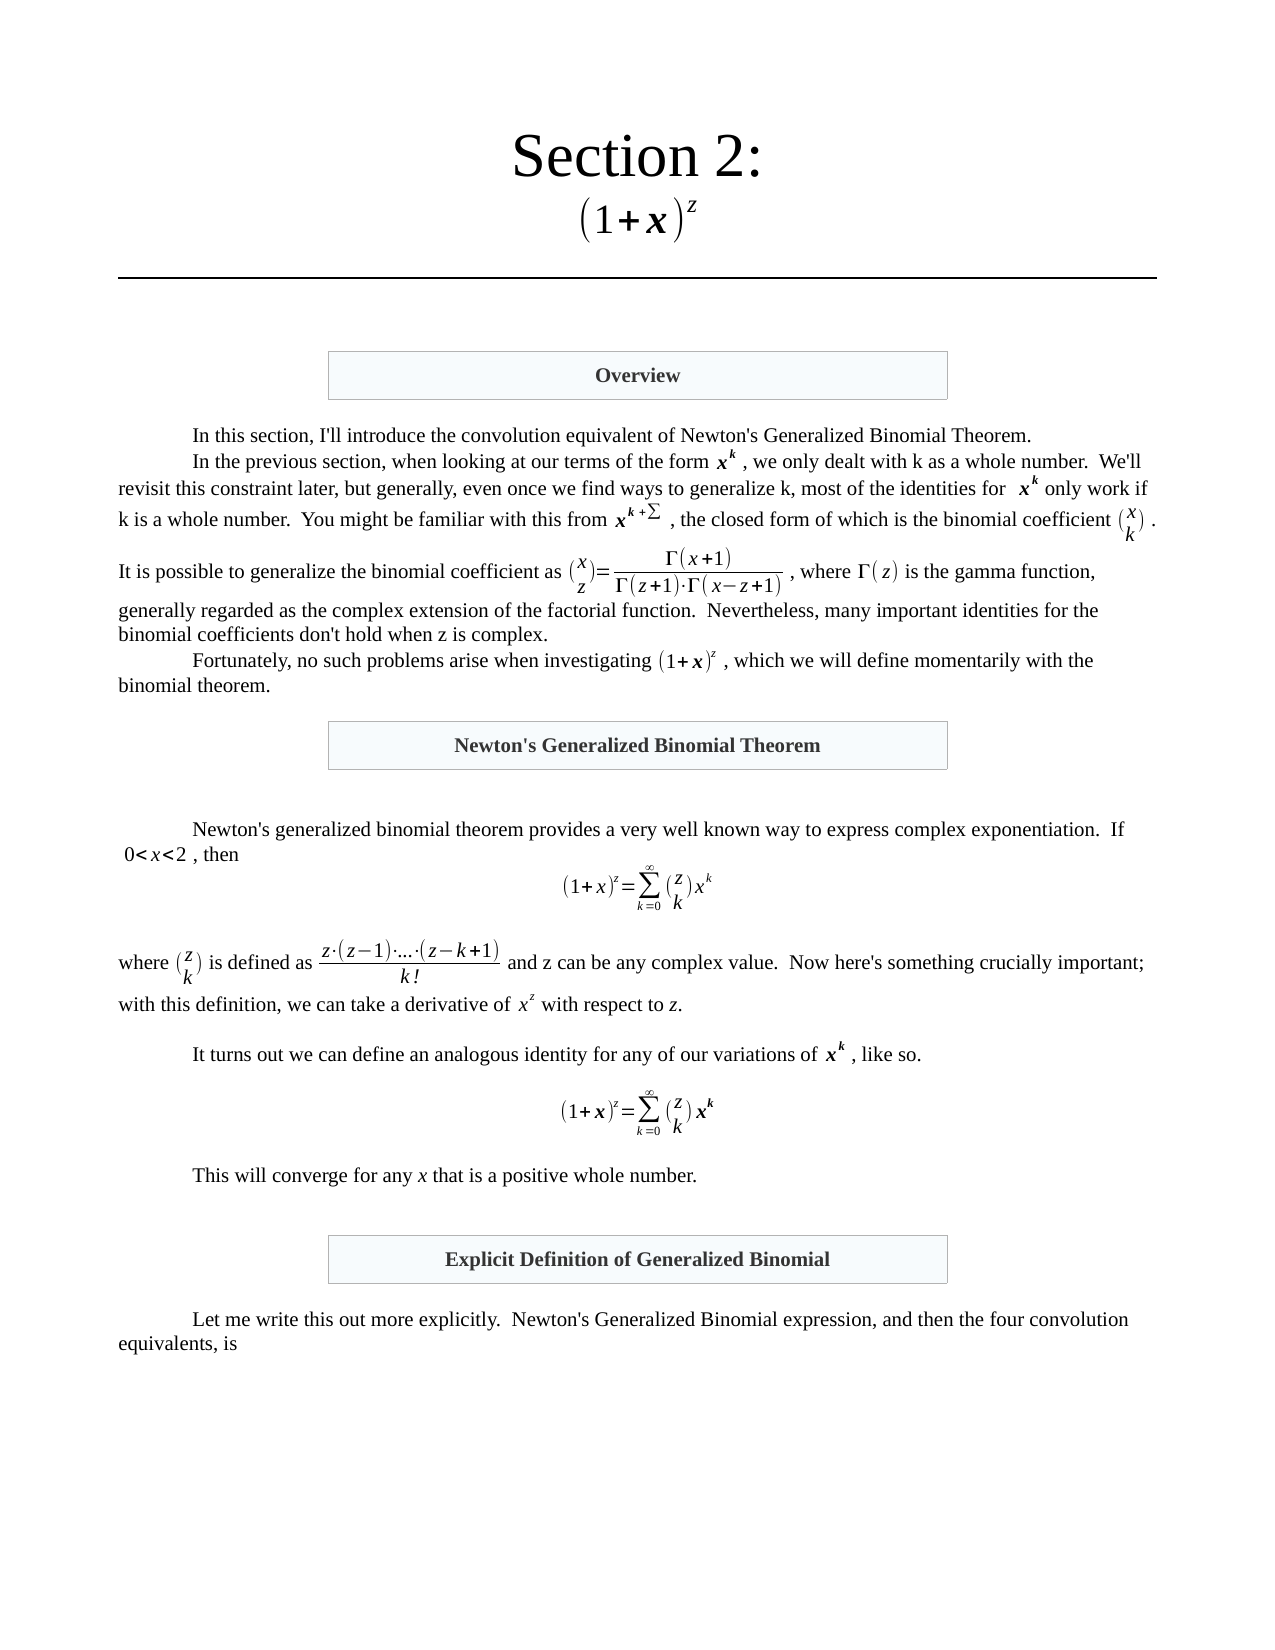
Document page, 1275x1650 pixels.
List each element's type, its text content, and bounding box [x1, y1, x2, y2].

text Explicit Definition of Generalized Binomial [329, 1236, 947, 1283]
text Let me write this out more explicitly. Newton's Generalized Binomial expression, and then the four convolution equivalents, is [118, 1307, 1157, 1355]
text Newton's Generalized Binomial Theorem [329, 722, 947, 769]
text whereis defined asand z can be any complex value. Now here's something crucially important; with this definition, we can take a derivative ofwith respect to z. [118, 938, 1157, 1016]
text Fortunately, no such problems arise when investigating, which we will define momentarily with the binomial theorem. [118, 646, 1157, 697]
text In this section, I'll introduce the convolution equivalent of Newton's Generalized Binomial Theorem. [118, 423, 1157, 447]
text It turns out we can define an analogous identity for any of our variations of, like so. [118, 1040, 1157, 1066]
text Section 2: [118, 118, 1157, 190]
text Overview [329, 352, 947, 399]
text In the previous section, when looking at our terms of the form, we only dealt with k as a whole number. We'll revisit this constraint later, but generally, even once we find ways to generalize k, most of the identities for only work if k is a whole number. You might be familiar with this from, the closed form of which is the binomial coefficient. It is possible to generalize the binomial coefficient as, whereis the gamma function, generally regarded as the complex extension of the factorial function. Nevertheless, many important identities for the binomial coefficients don't hold when z is complex. [118, 447, 1157, 646]
text Newton's generalized binomial theorem provides a very well known way to express complex exponentiation. If, then [118, 817, 1157, 866]
text This will converge for any x that is a positive whole number. [118, 1163, 1157, 1187]
